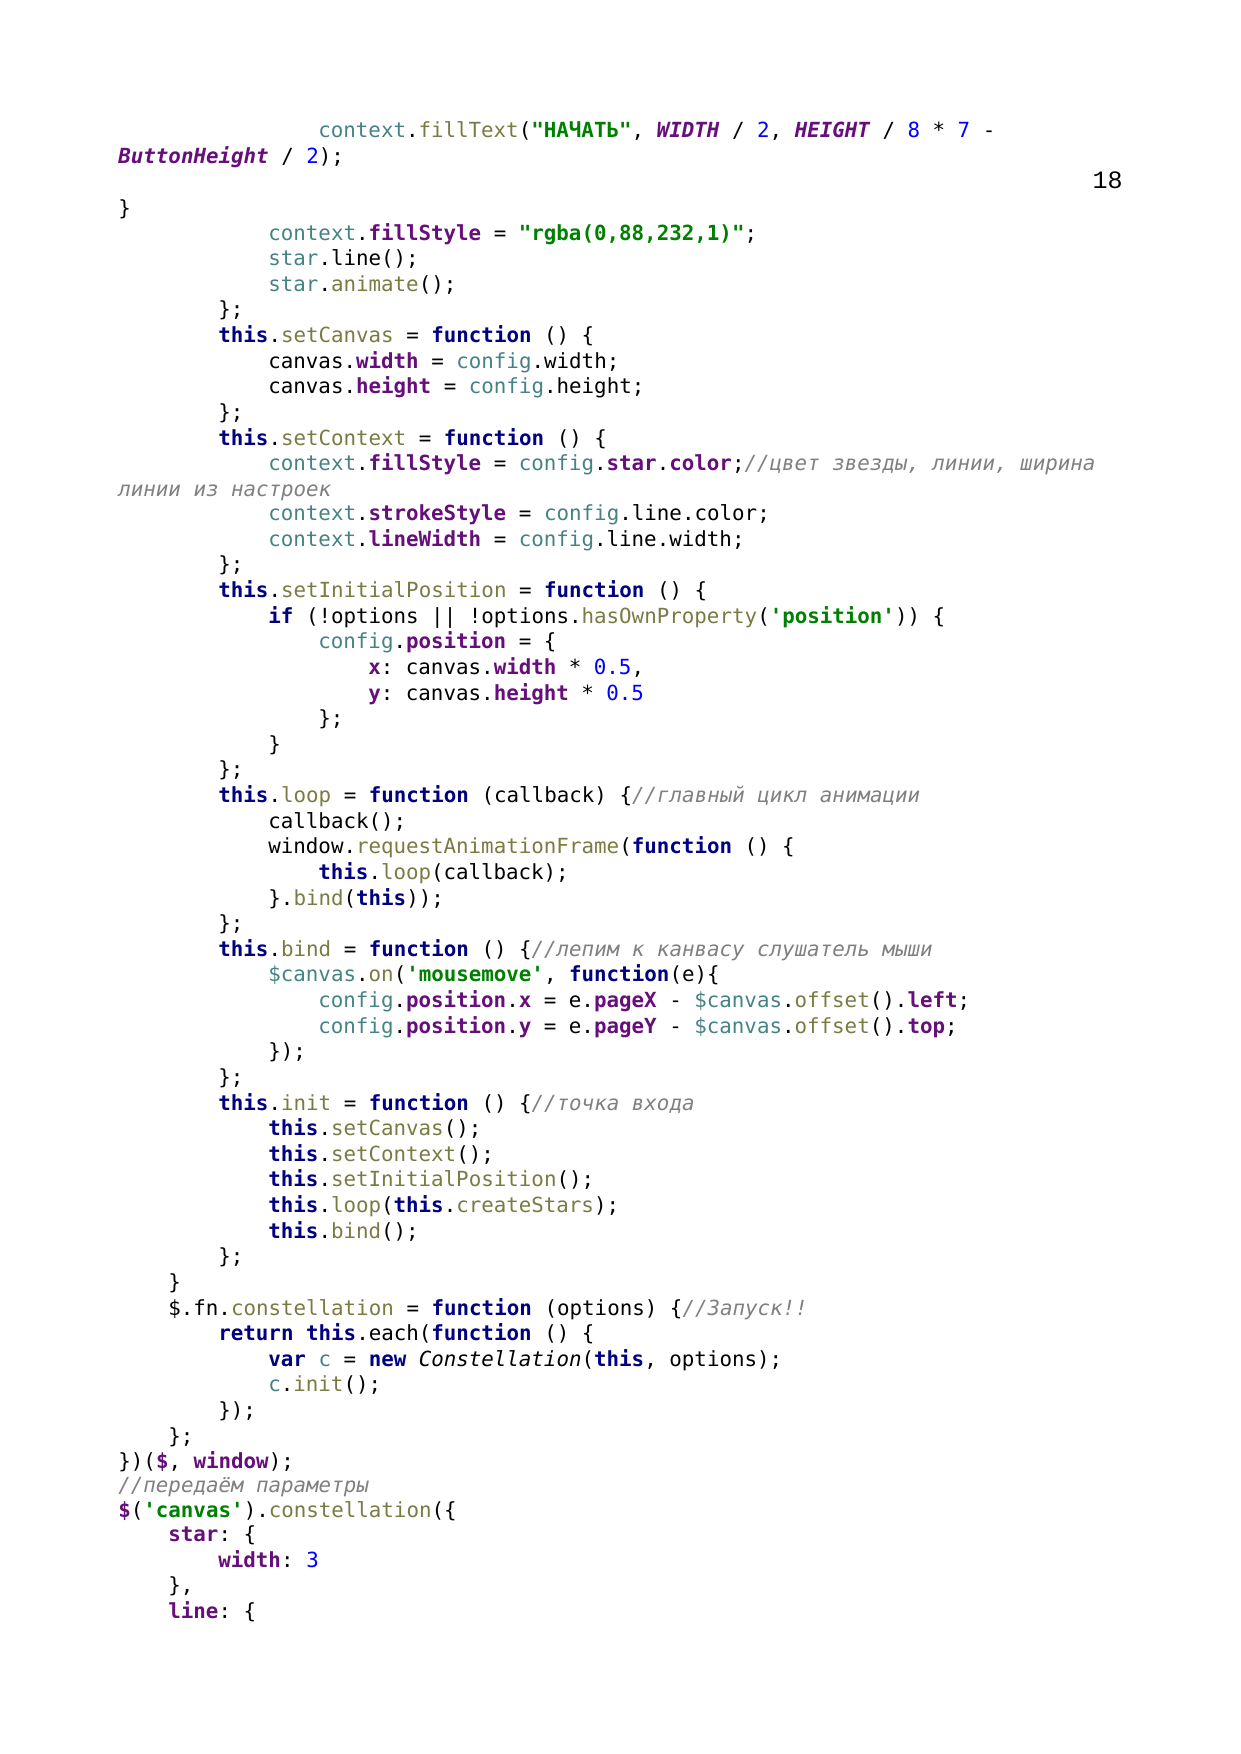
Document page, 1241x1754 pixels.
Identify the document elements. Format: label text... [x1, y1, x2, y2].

text this.setContext(); [118, 1142, 1122, 1167]
text }; [118, 757, 1122, 783]
text }; [118, 911, 1122, 937]
text this.setContext = function () { [118, 426, 1122, 451]
text }.bind(this)); [118, 886, 1122, 911]
text }, [118, 1573, 1122, 1599]
text } [118, 732, 1122, 757]
text })($, window); [118, 1449, 1122, 1473]
text }); [118, 1398, 1122, 1424]
text width: 3 [118, 1548, 1122, 1573]
text this.setCanvas(); [118, 1116, 1122, 1142]
text return this.each(function () { [118, 1321, 1122, 1347]
text context.fillStyle = config.star.color;//цвет звезды, линии, ширина линии из настроек [118, 451, 1122, 501]
text config.position.y = e.pageY - $canvas.offset().top; [118, 1014, 1122, 1039]
text canvas.width = config.width; [118, 349, 1122, 374]
text $canvas.on('mousemove', function(e){ [118, 962, 1122, 988]
text this.setInitialPosition(); [118, 1167, 1122, 1193]
text star.line(); [118, 246, 1122, 272]
text if (!options || !options.hasOwnProperty('position')) { [118, 604, 1122, 629]
text 17 [118, 168, 1122, 196]
text }; [118, 400, 1122, 426]
text this.setCanvas = function () { [118, 323, 1122, 349]
text }; [118, 706, 1122, 732]
text canvas.height = config.height; [118, 374, 1122, 400]
text x: canvas.width * 0.5, [118, 655, 1122, 681]
text } [118, 1270, 1122, 1296]
text //передаём параметры [118, 1473, 1122, 1498]
text star.animate(); [118, 272, 1122, 297]
text context.lineWidth = config.line.width; [118, 527, 1122, 552]
text this.bind(); [118, 1219, 1122, 1244]
text }; [118, 1424, 1122, 1449]
text }; [118, 1065, 1122, 1091]
text this.setInitialPosition = function () { [118, 578, 1122, 604]
text y: canvas.height * 0.5 [118, 681, 1122, 706]
text context.fillText("НАЧАТЬ", WIDTH / 2, HEIGHT / 8 * 7 - ButtonHeight / 2); [118, 118, 1122, 168]
text }; [118, 1244, 1122, 1270]
text line: { [118, 1599, 1122, 1624]
text this.loop(this.createStars); [118, 1193, 1122, 1219]
text config.position.x = e.pageX - $canvas.offset().left; [118, 988, 1122, 1014]
text c.init(); [118, 1372, 1122, 1398]
text } [118, 196, 1122, 221]
text context.strokeStyle = config.line.color; [118, 501, 1122, 527]
text var c = new Constellation(this, options); [118, 1347, 1122, 1372]
text this.loop(callback); [118, 860, 1122, 886]
text this.loop = function (callback) {//главный цикл анимации [118, 783, 1122, 809]
text }; [118, 297, 1122, 323]
text config.position = { [118, 629, 1122, 655]
text }; [118, 552, 1122, 578]
text context.fillStyle = "rgba(0,88,232,1)"; [118, 221, 1122, 246]
text this.init = function () {//точка входа [118, 1091, 1122, 1116]
text star: { [118, 1522, 1122, 1548]
text }); [118, 1039, 1122, 1065]
text callback(); [118, 809, 1122, 834]
text $.fn.constellation = function (options) {//Запуск!! [118, 1296, 1122, 1321]
text this.bind = function () {//лепим к канвасу слушатель мыши [118, 937, 1122, 962]
text $('canvas').constellation({ [118, 1498, 1122, 1522]
text window.requestAnimationFrame(function () { [118, 834, 1122, 860]
